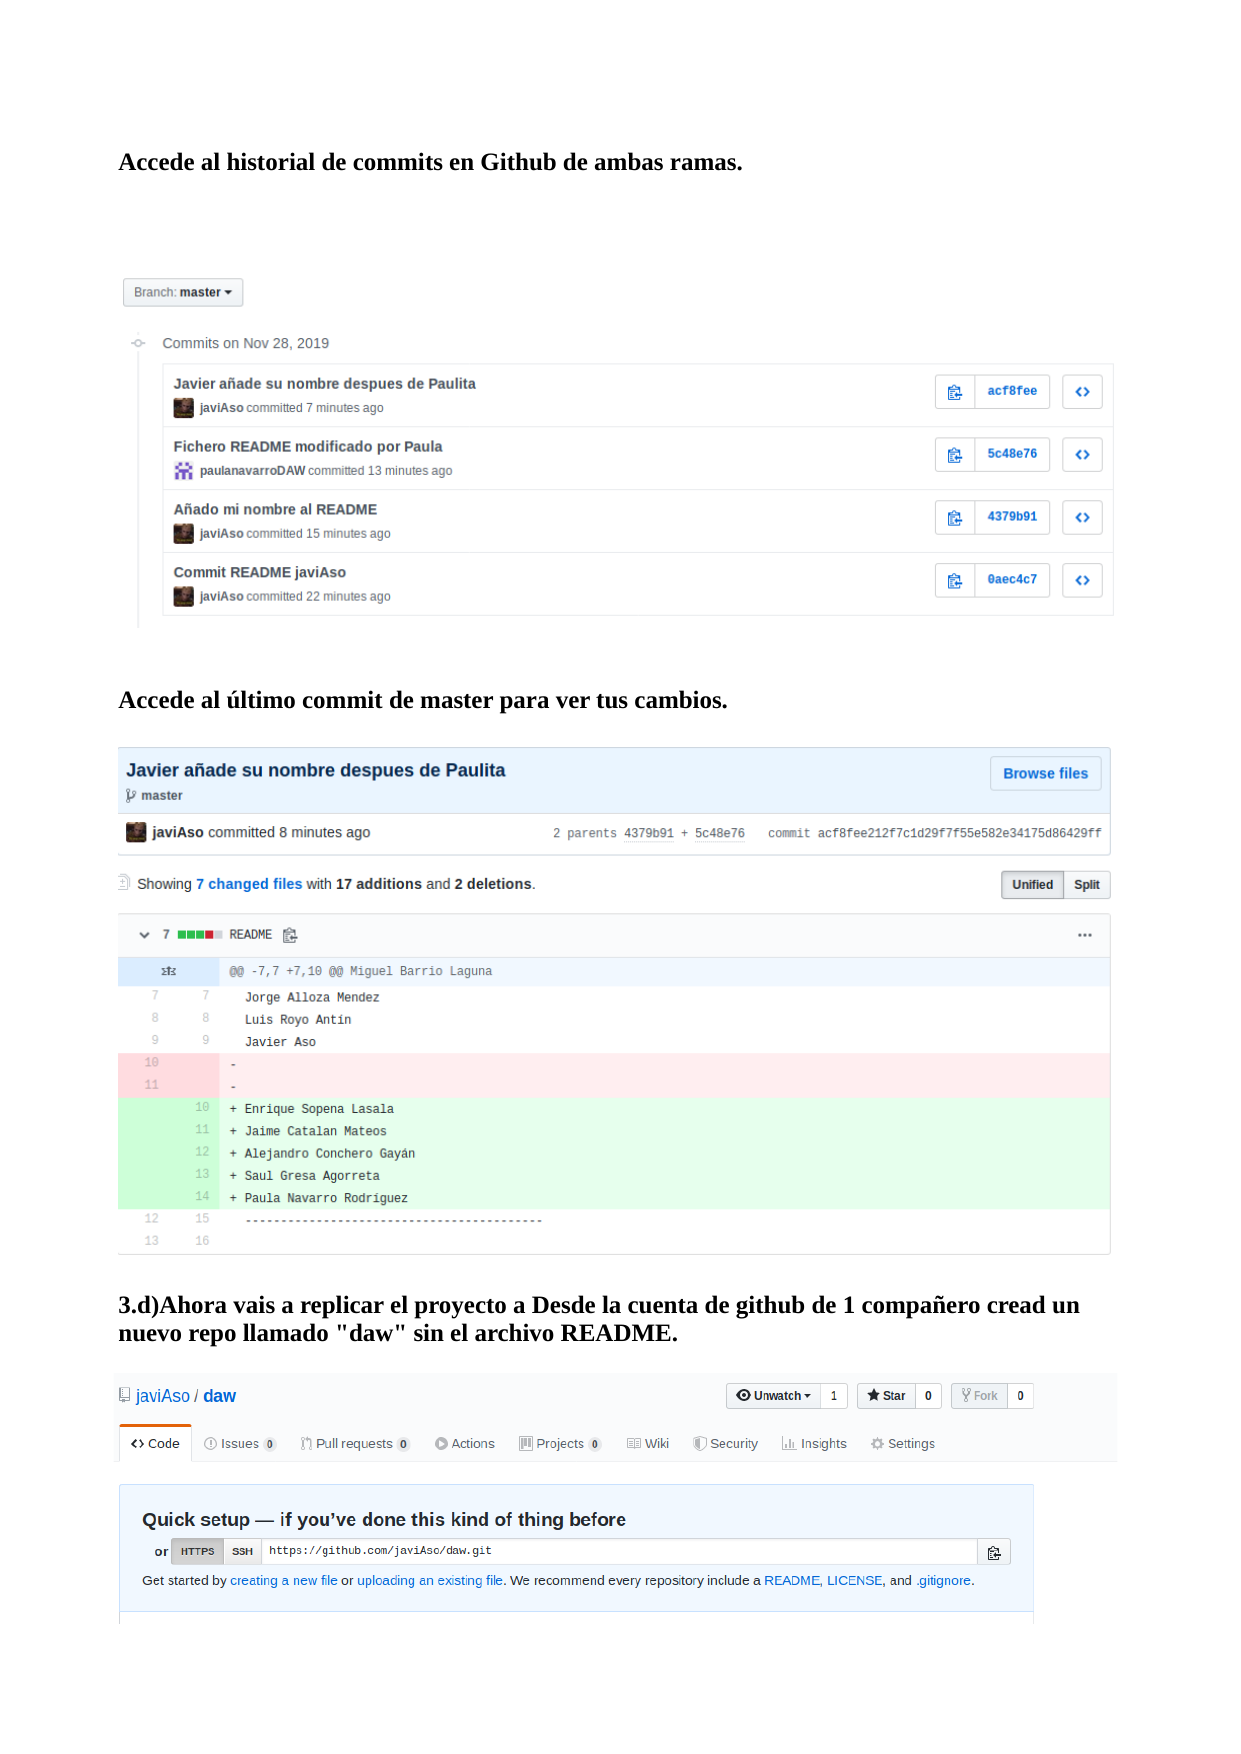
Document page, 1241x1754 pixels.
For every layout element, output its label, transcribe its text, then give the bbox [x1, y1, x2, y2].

picture [118, 261, 1123, 628]
text 3.d)Ahora vais a replicar el proyecto a Desde la cuenta de github de 1 compañero cread un nuevo repo llamado "daw" sin el archivo README. [118, 1290, 1122, 1347]
picture [113, 1373, 1118, 1624]
text Accede al historial de commits en Github de ambas ramas. [118, 147, 1122, 176]
text Accede al último commit de master para ver tus cambios. [118, 685, 1122, 714]
picture [118, 742, 1123, 1261]
